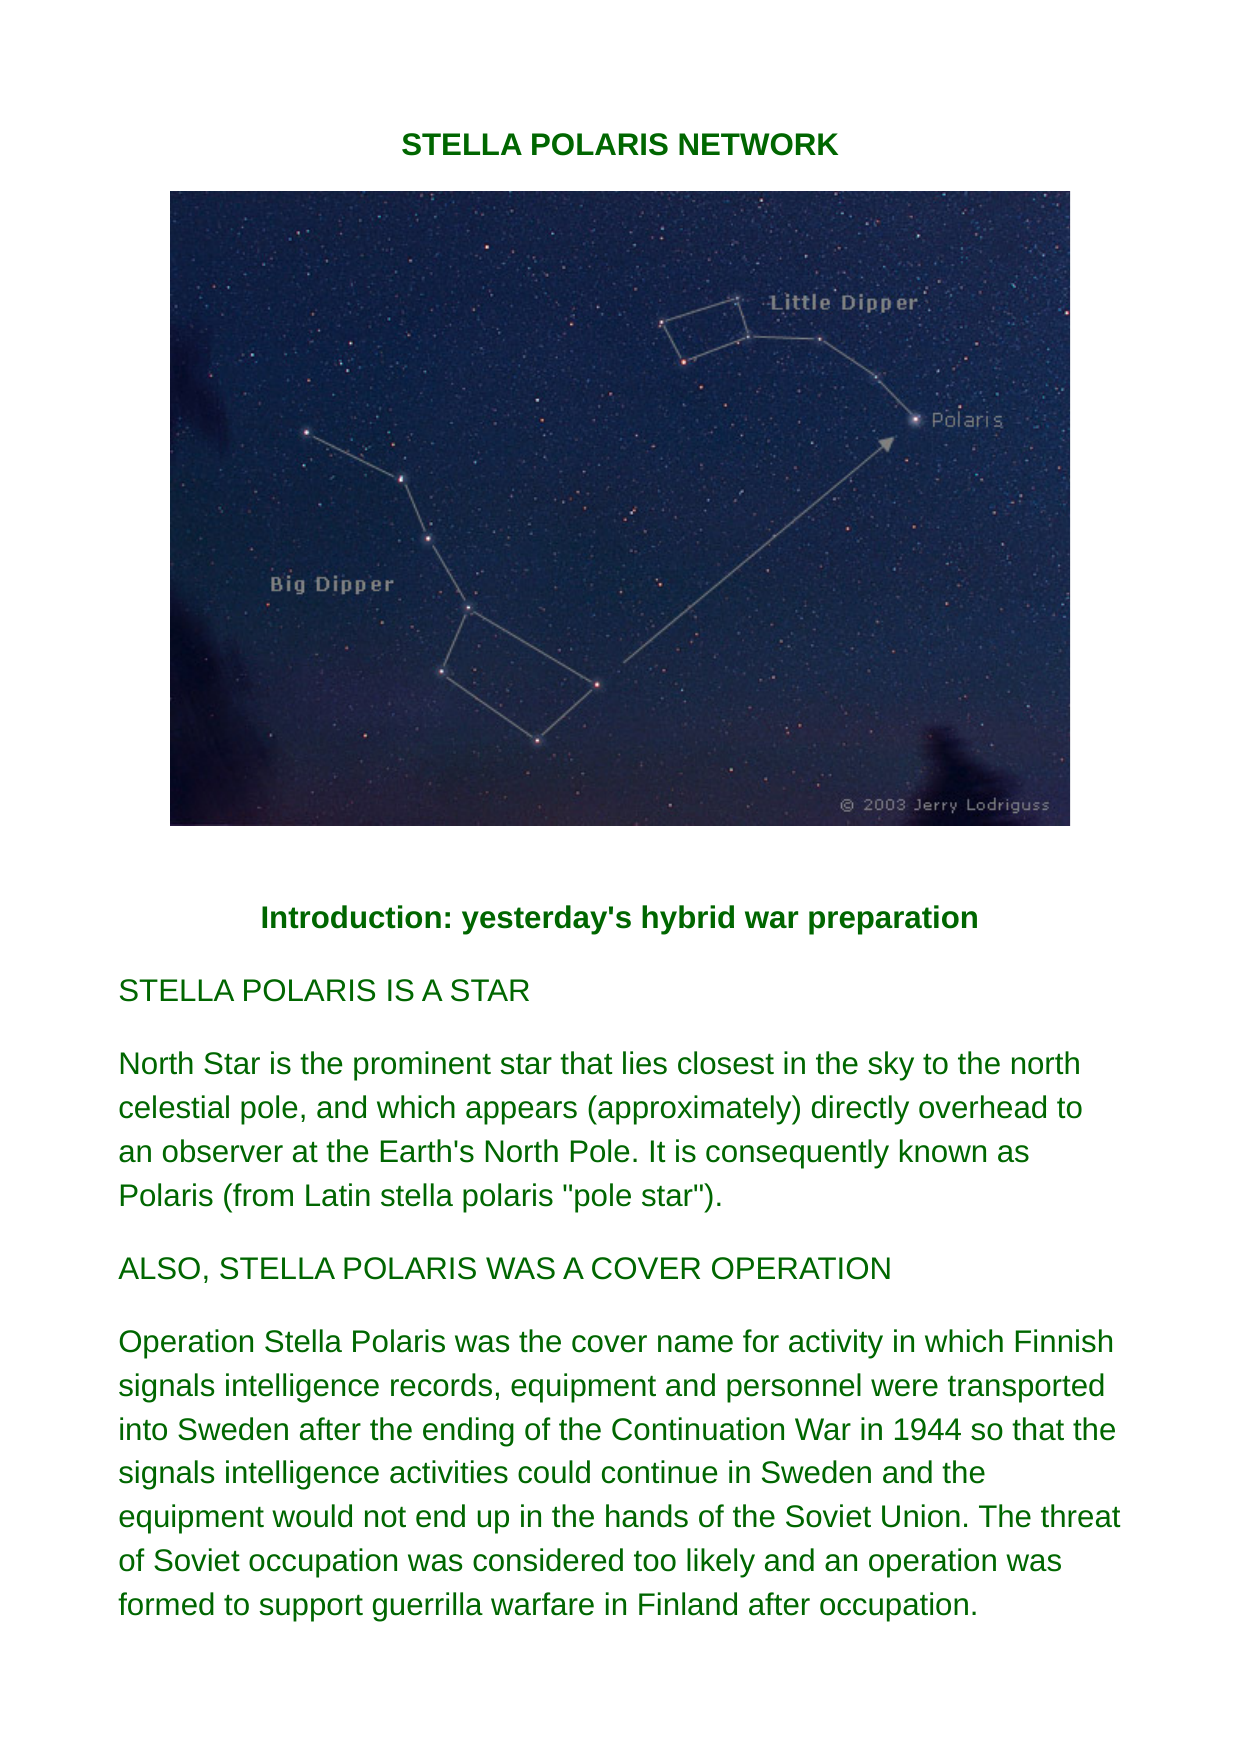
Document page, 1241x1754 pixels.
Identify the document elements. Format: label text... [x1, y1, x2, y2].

list STELLA POLARIS IS A STAR [118, 964, 1122, 1008]
list ALSO, STELLA POLARIS WAS A COVER OPERATION [118, 1242, 1122, 1286]
picture [170, 191, 1071, 826]
subtitle STELLA POLARIS NETWORK [118, 118, 1122, 162]
list North Star is the prominent star that lies closest in the sky to the north celestial pole, and which appears (approximately) directly overhead to an observer at the Earth's North Pole. It is consequently known as Polaris (from Latin stella polaris "pole star"). [118, 1038, 1122, 1213]
list Operation Stella Polaris was the cover name for activity in which Finnish signals intelligence records, equipment and personnel were transported into Sweden after the ending of the Continuation War in 1944 so that the signals intelligence activities could continue in Sweden and the equipment would not end up in the hands of the Soviet Union. The threat of Soviet occupation was considered too likely and an operation was formed to support guerrilla warfare in Finland after occupation. [118, 1315, 1122, 1622]
list Introduction: yesterday's hybrid war preparation [118, 891, 1122, 935]
